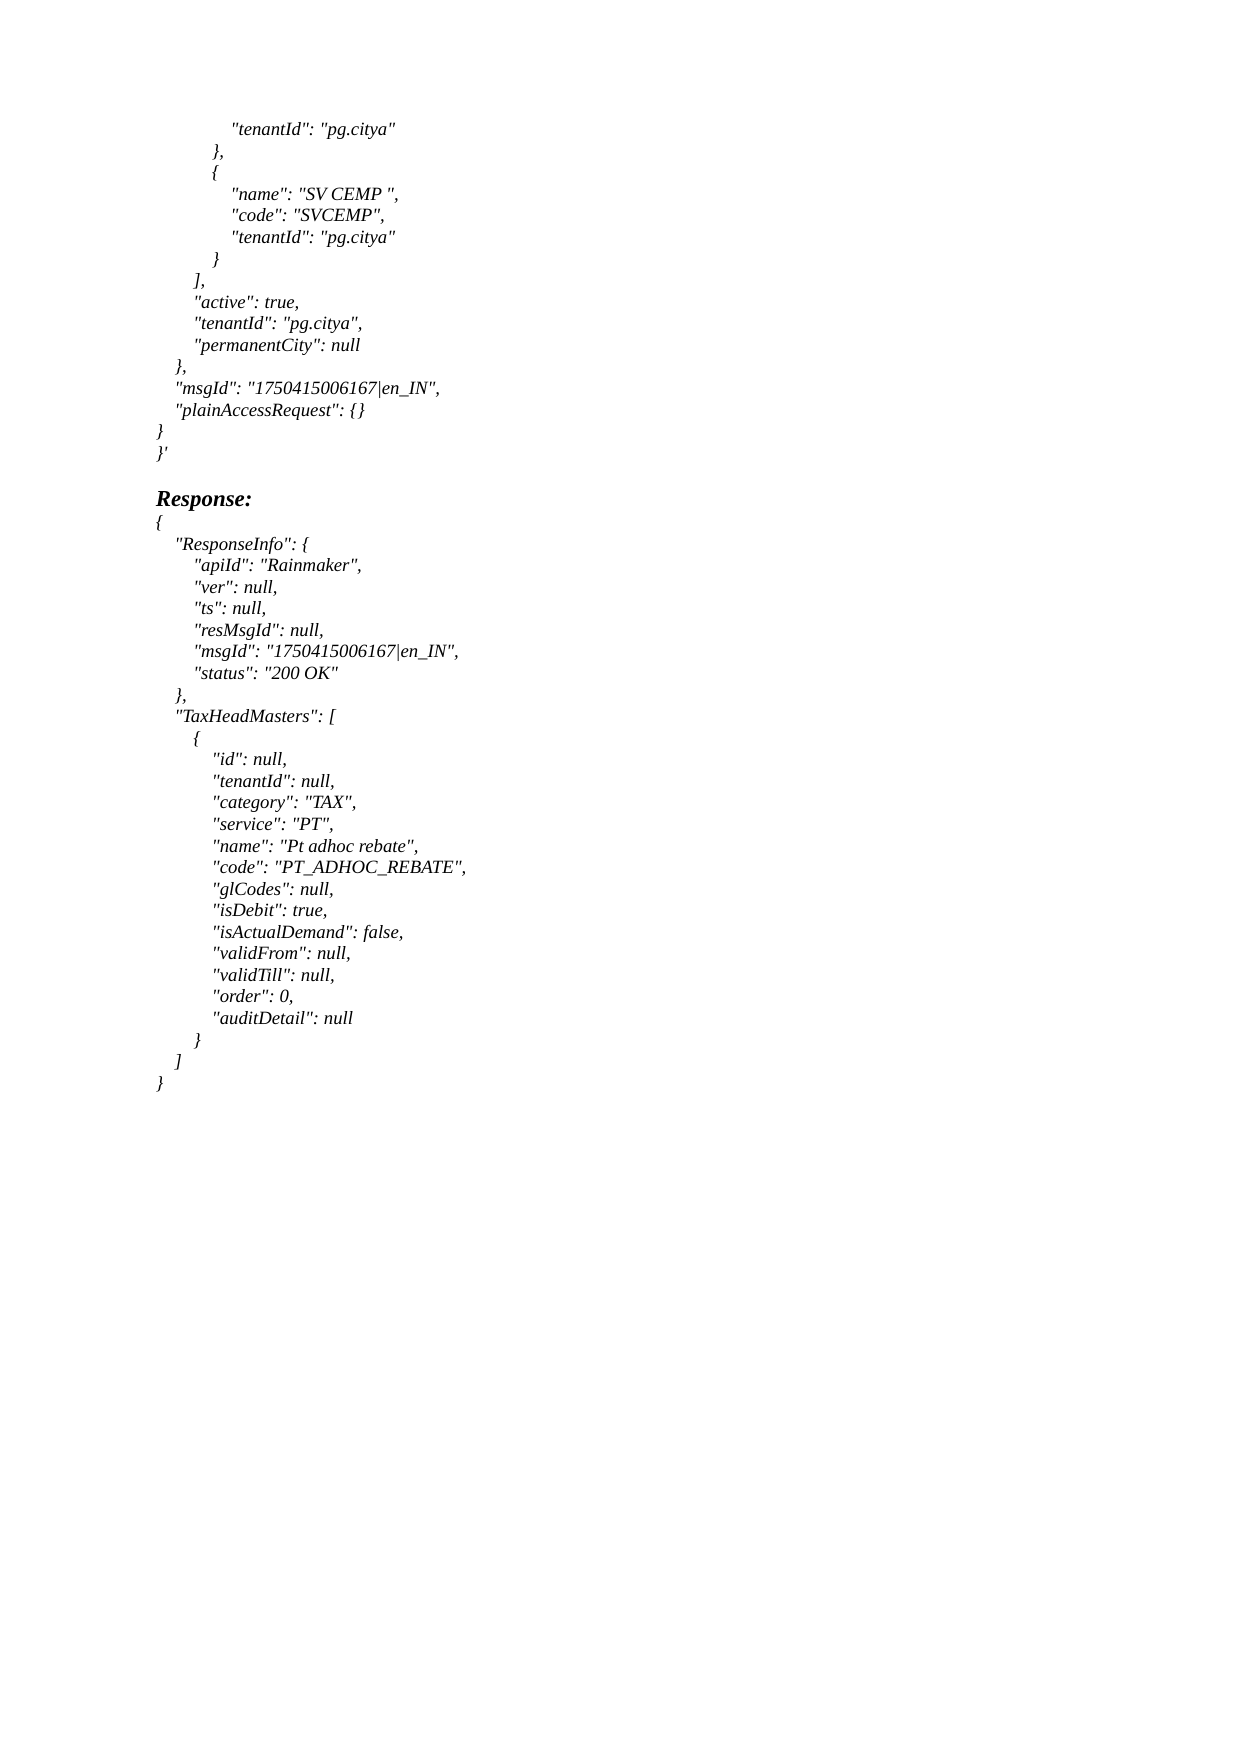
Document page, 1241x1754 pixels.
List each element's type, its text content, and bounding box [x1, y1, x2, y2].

text ] [156, 1050, 1122, 1072]
text }' [156, 442, 1122, 463]
text "category": "TAX", [156, 791, 1122, 813]
text "code": "SVCEMP", [156, 204, 1122, 226]
text }, [156, 683, 1122, 705]
text "apiId": "Rainmaker", [156, 554, 1122, 576]
text "service": "PT", [156, 813, 1122, 834]
text { [156, 727, 1122, 748]
text ], [156, 269, 1122, 291]
text "tenantId": "pg.citya", [156, 312, 1122, 334]
text }, [156, 140, 1122, 161]
text "auditDetail": null [156, 1007, 1122, 1028]
text "ver": null, [156, 576, 1122, 597]
text } [156, 247, 1122, 269]
text } [156, 1028, 1122, 1050]
text } [156, 1072, 1122, 1093]
text "ResponseInfo": { [156, 533, 1122, 554]
text "TaxHeadMasters": [ [156, 705, 1122, 727]
text Response: [156, 485, 1122, 511]
text }, [156, 355, 1122, 377]
text { [156, 161, 1122, 183]
text "plainAccessRequest": {} [156, 398, 1122, 420]
text "msgId": "1750415006167|en_IN", [156, 377, 1122, 398]
text "status": "200 OK" [156, 662, 1122, 683]
text "isDebit": true, [156, 899, 1122, 921]
text "id": null, [156, 748, 1122, 770]
text "resMsgId": null, [156, 619, 1122, 640]
text "validFrom": null, [156, 942, 1122, 964]
text "name": "SV CEMP ", [156, 183, 1122, 204]
text "validTill": null, [156, 964, 1122, 985]
text "name": "Pt adhoc rebate", [156, 834, 1122, 856]
text "ts": null, [156, 597, 1122, 619]
text "tenantId": "pg.citya" [156, 118, 1122, 140]
text { [156, 511, 1122, 533]
text "code": "PT_ADHOC_REBATE", [156, 856, 1122, 878]
text "msgId": "1750415006167|en_IN", [156, 640, 1122, 662]
text "active": true, [156, 291, 1122, 312]
text "tenantId": null, [156, 770, 1122, 791]
text "glCodes": null, [156, 878, 1122, 899]
text "isActualDemand": false, [156, 921, 1122, 942]
text } [156, 420, 1122, 442]
text "order": 0, [156, 985, 1122, 1007]
text "permanentCity": null [156, 334, 1122, 355]
text "tenantId": "pg.citya" [156, 226, 1122, 247]
